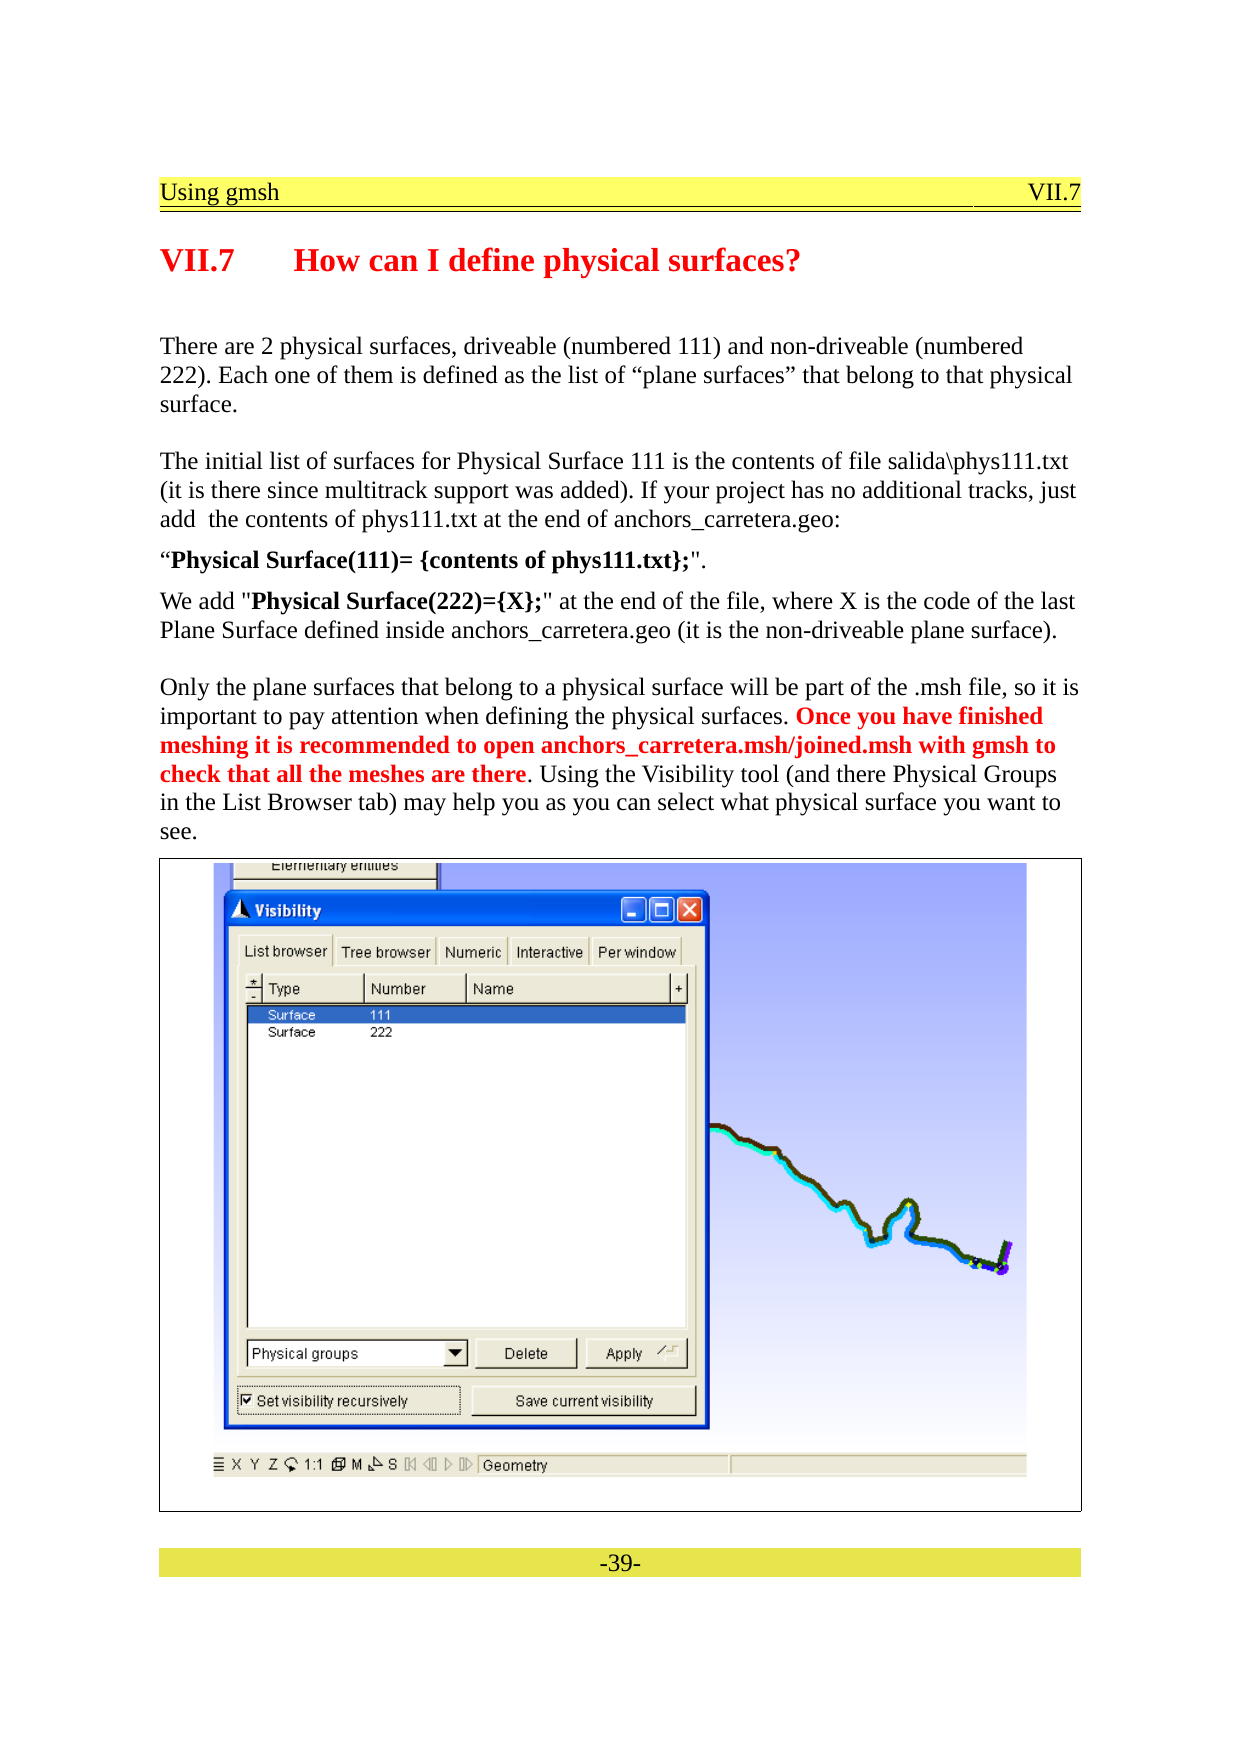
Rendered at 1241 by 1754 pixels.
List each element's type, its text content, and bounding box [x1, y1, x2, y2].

text “Physical Surface(111)= {contents of phys111.txt};". [159, 545, 1081, 574]
text There are 2 physical surfaces, driveable (numbered 111) and non-driveable (numbered 222). Each one of them is defined as the list of “plane surfaces” that belong to that physical surface. The initial list of surfaces for Physical Surface 111 is the contents of file salida\phys111.txt (it is there since multitrack support was added). If your project has no additional tracks, just add the contents of phys111.txt at the end of anchors_carretera.geo: [159, 331, 1081, 532]
subtitle How can I define physical surfaces? [159, 240, 1081, 279]
table_header [160, 859, 1081, 1511]
text We add "Physical Surface(222)={X};" at the end of the file, where X is the code of the last Plane Surface defined inside anchors_carretera.geo (it is the non-driveable plane surface). Only the plane surfaces that belong to a physical surface will be part of the .msh file, so it is important to pay attention when defining the physical surfaces. Once you have finished meshing it is recommended to open anchors_carretera.msh/joined.msh with gmsh to check that all the meshes are there. Using the Visibility tool (and there Physical Groups in the List Browser tab) may help you as you can select what physical surface you want to see. [159, 586, 1081, 845]
picture [213, 863, 1027, 1477]
